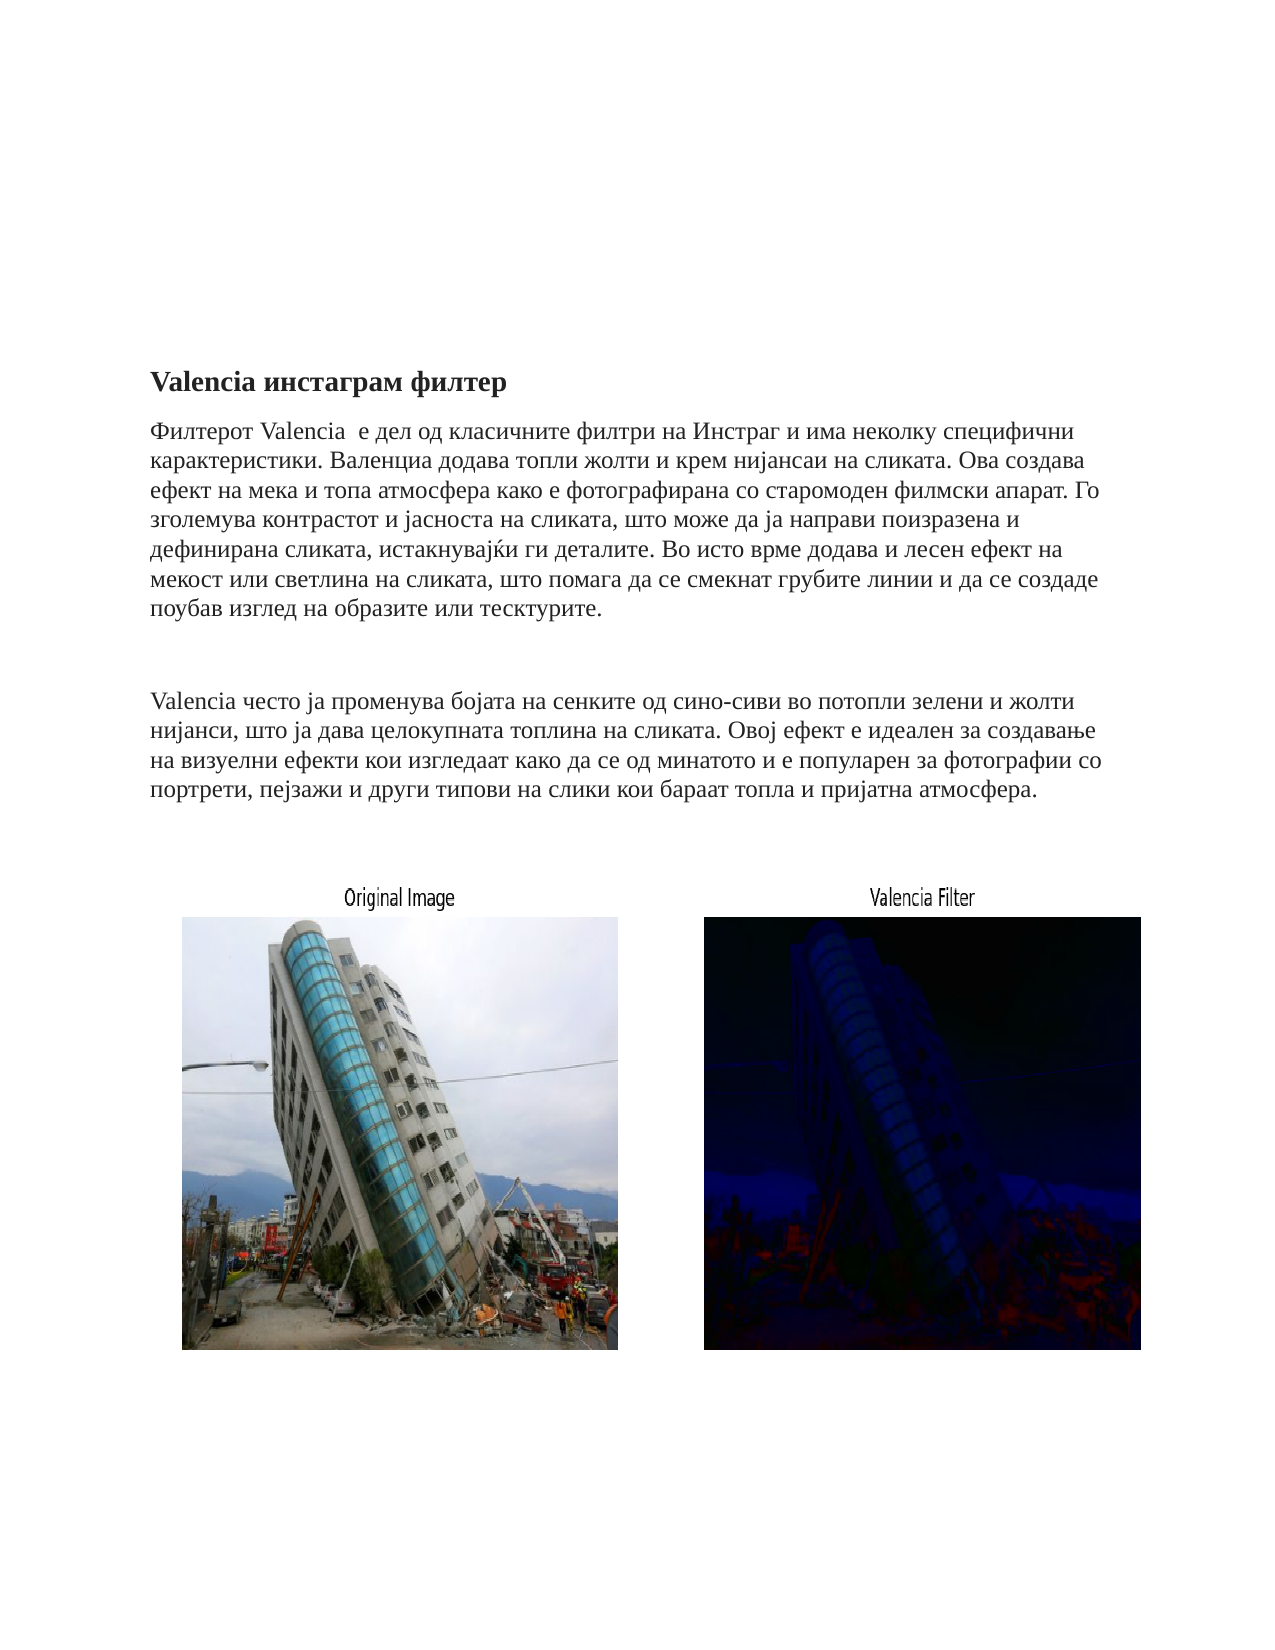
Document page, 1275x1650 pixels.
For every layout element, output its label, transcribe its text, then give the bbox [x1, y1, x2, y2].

text Valencia често ја променува бојата на сенките од сино-сиви во потопли зелени и жолти нијанси, што ја дава целокупната топлина на сликата. Овој ефект е идеален за создавање на визуелни ефекти кои изгледаат како да се од минатото и е популарен за фотографии со портрети, пејзажи и други типови на слики кои бараат топла и пријатна атмосфера. [150, 686, 1125, 803]
text Valencia инстаграм филтер [150, 364, 1125, 398]
text Филтерот Valencia е дел од класичните филтри на Инстраг и има неколку специфични карактеристики. Валенциа додава топли жолти и крем нијансаи на сликата. Ова создава ефект на мека и топа атмосфера како е фотографирана со старомоден филмски апарат. Го зголемува контрастот и јасноста на сликата, што може да ја направи поизразена и дефинирана сликата, истакнувајќи ги деталите. Во исто врме додава и лесен ефект на мекост или светлина на сликата, што помага да се смекнат грубите линии и да се создаде поубав изглед на образите или тесктурите. [150, 416, 1125, 622]
